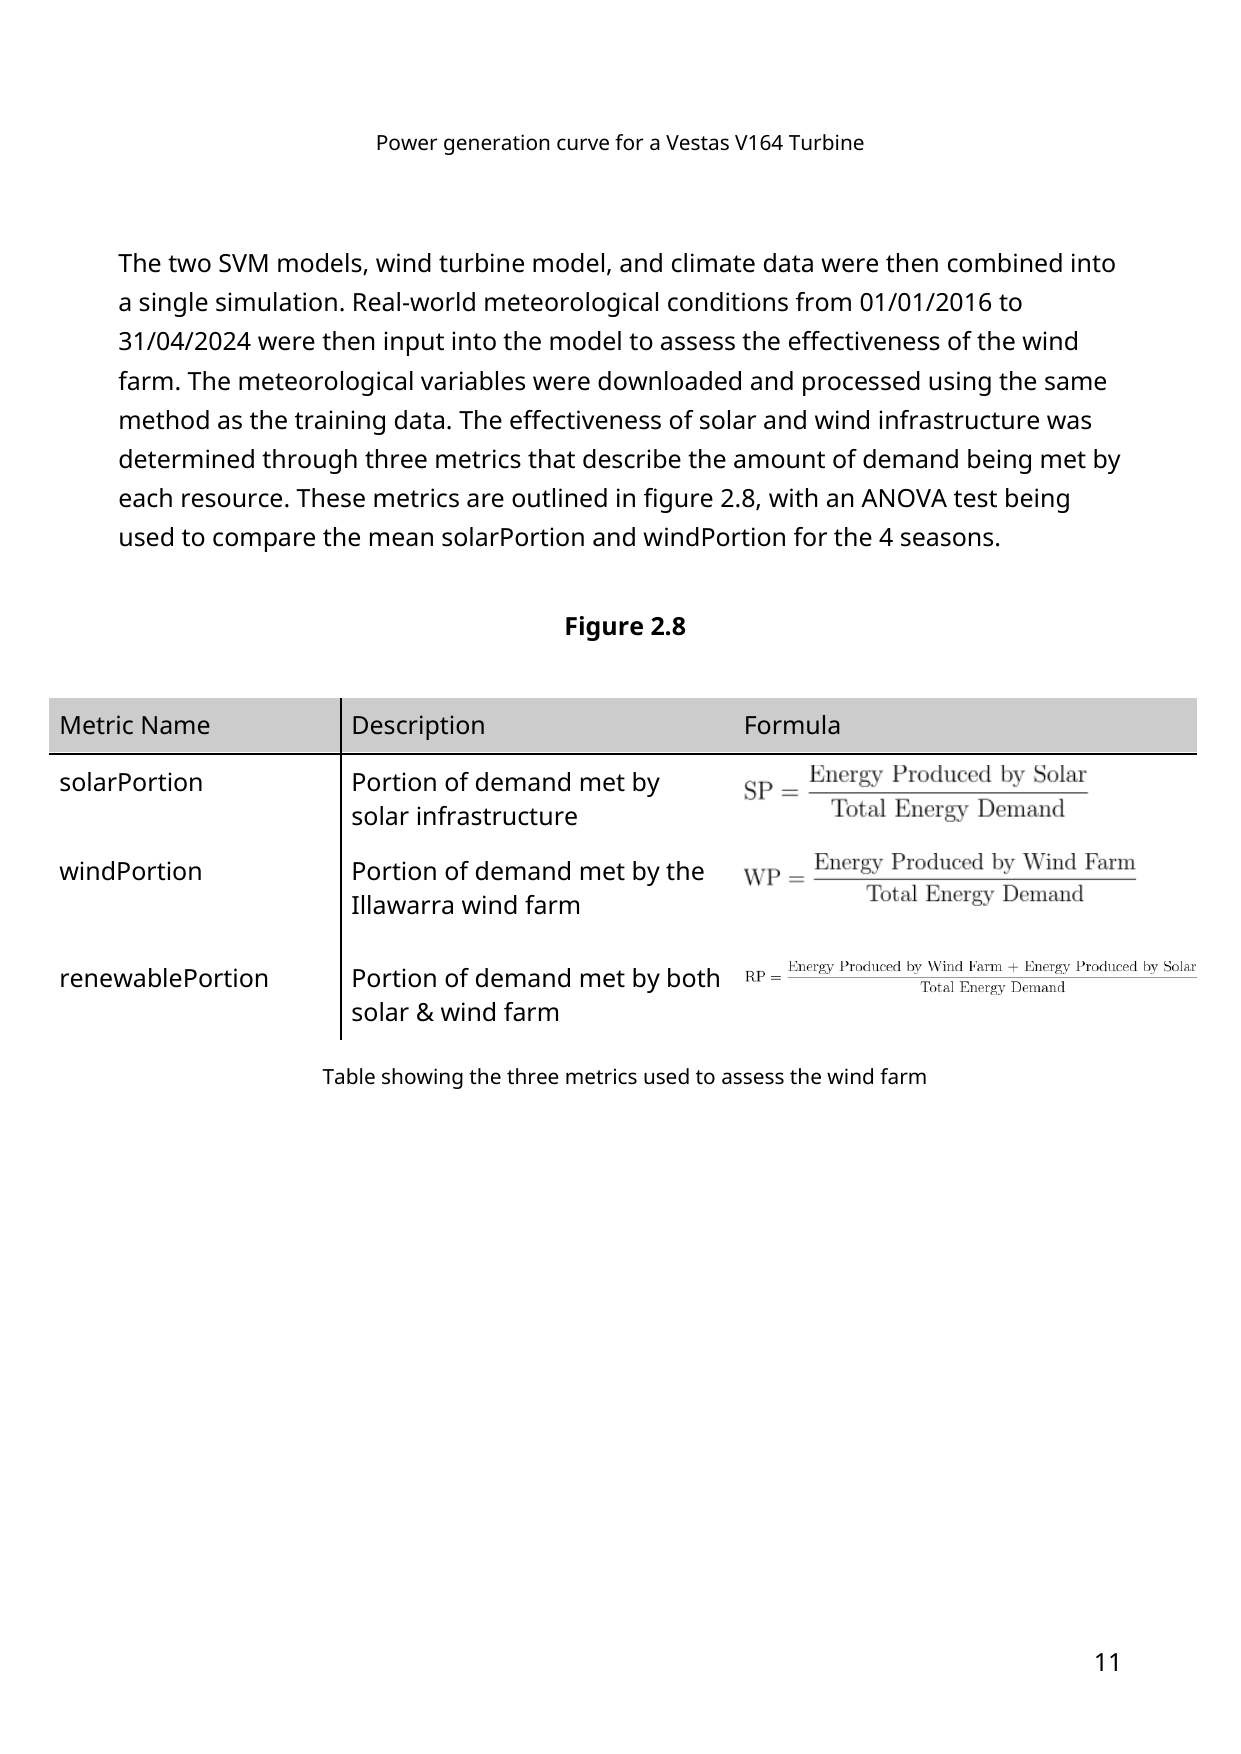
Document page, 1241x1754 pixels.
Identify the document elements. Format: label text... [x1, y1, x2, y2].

table_cell windPortion [49, 844, 340, 951]
picture [743, 765, 1089, 822]
table_cell Portion of demand met by the Illawarra wind farm [342, 844, 733, 951]
table_header Description [342, 698, 733, 752]
table_cell Table showing the three metrics used to assess the wind farm [38, 1052, 1212, 1101]
table_header Figure 2.8 [38, 598, 1212, 653]
table_header Metric Name [49, 698, 340, 752]
table_header Formula [733, 698, 1197, 752]
table_cell [733, 951, 1197, 1039]
table_cell Portion of demand met by solar infrastructure [342, 755, 733, 843]
table_cell solarPortion [49, 755, 340, 843]
table_cell Power generation curve for a Vestas V164 Turbine [264, 118, 976, 167]
table_cell renewablePortion [49, 951, 340, 1039]
text The two SVM models, wind turbine model, and climate data were then combined into a single simulation. Real-world meteorological conditions from 01/01/2016 to 31/04/2024 were then input into the model to assess the effectiveness of the wind farm. The meteorological variables were downloaded and processed using the same method as the training data. The effectiveness of solar and wind infrastructure was determined through three metrics that describe the amount of demand being met by each resource. These metrics are outlined in figure 2.8, with an ANOVA test being used to compare the mean solarPortion and windPortion for the 4 seasons. [118, 246, 1122, 554]
picture [743, 853, 1137, 906]
table_cell Portion of demand met by both solar & wind farm [342, 951, 733, 1039]
table_cell [733, 844, 1197, 951]
table_cell [38, 653, 1212, 1052]
table_cell [733, 755, 1197, 843]
picture [743, 961, 1198, 995]
